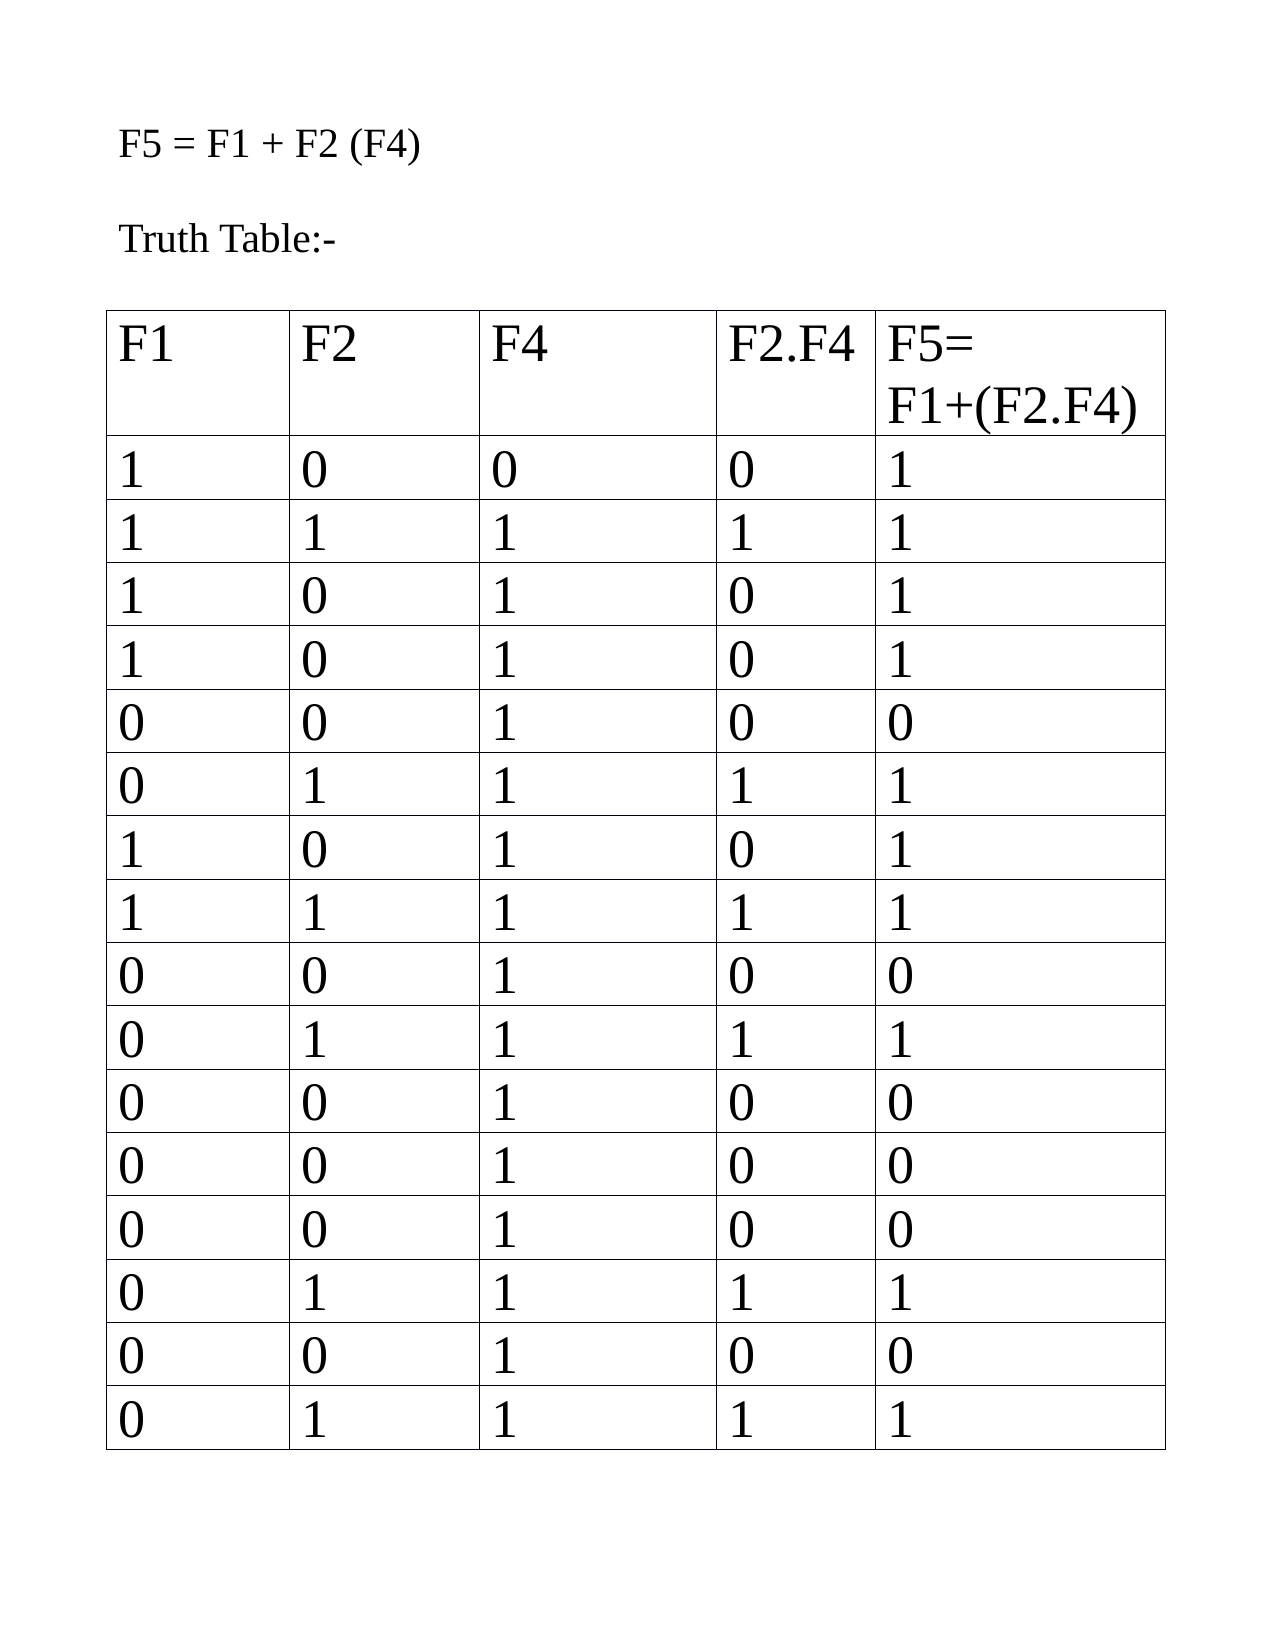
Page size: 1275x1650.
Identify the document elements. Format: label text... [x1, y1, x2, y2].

table_cell 0 [290, 1070, 479, 1132]
table_cell 0 [480, 436, 716, 499]
table_cell 1 [290, 1006, 479, 1069]
table_cell 1 [876, 500, 1165, 562]
table_cell 0 [107, 753, 289, 815]
table_header F1 [107, 311, 289, 435]
table_cell 1 [876, 563, 1165, 625]
table_cell 1 [480, 943, 716, 1005]
table_cell 1 [290, 753, 479, 815]
table_cell 1 [480, 1386, 716, 1449]
table_cell 1 [107, 500, 289, 562]
table_cell 0 [876, 943, 1165, 1005]
table_cell 1 [107, 563, 289, 625]
table_cell 0 [717, 1070, 875, 1132]
table_cell 0 [717, 1196, 875, 1259]
table_cell 0 [107, 943, 289, 1005]
table_cell 1 [480, 1196, 716, 1259]
table_cell 0 [290, 626, 479, 689]
table_cell 1 [480, 1323, 716, 1385]
table_cell 1 [480, 690, 716, 752]
table_cell 0 [107, 1133, 289, 1195]
table_cell 1 [876, 1006, 1165, 1069]
table_cell 1 [876, 626, 1165, 689]
table_cell 1 [290, 880, 479, 942]
table_cell 1 [107, 816, 289, 879]
table_cell 1 [480, 880, 716, 942]
table_cell 1 [480, 1070, 716, 1132]
table_cell 1 [717, 500, 875, 562]
table_cell 1 [876, 816, 1165, 879]
table_cell 1 [290, 1386, 479, 1449]
table_cell 1 [480, 626, 716, 689]
table_header F4 [480, 311, 716, 435]
table_cell 0 [290, 1323, 479, 1385]
table_cell 0 [290, 563, 479, 625]
text Truth Table:- [118, 214, 1157, 262]
table_cell 0 [717, 563, 875, 625]
table_cell 0 [290, 943, 479, 1005]
table_cell 0 [290, 816, 479, 879]
table_cell 1 [717, 753, 875, 815]
table_cell 0 [107, 1386, 289, 1449]
table_cell 1 [876, 436, 1165, 499]
table_cell 0 [876, 1323, 1165, 1385]
table_cell 0 [107, 1323, 289, 1385]
table_cell 0 [290, 436, 479, 499]
table_cell 1 [876, 753, 1165, 815]
table_cell 0 [107, 690, 289, 752]
table_cell 1 [107, 880, 289, 942]
table_cell 0 [717, 690, 875, 752]
table_cell 0 [717, 626, 875, 689]
table_cell 1 [717, 1260, 875, 1322]
table_cell 0 [290, 1133, 479, 1195]
table_cell 1 [480, 1006, 716, 1069]
table_cell 0 [107, 1196, 289, 1259]
table_cell 1 [107, 436, 289, 499]
table_cell 1 [290, 500, 479, 562]
table_cell 1 [876, 880, 1165, 942]
table_cell 1 [876, 1260, 1165, 1322]
table_cell 1 [717, 1386, 875, 1449]
table_cell 0 [717, 1323, 875, 1385]
text F5 = F1 + F2 (F4) [118, 118, 1157, 166]
table_cell 1 [480, 816, 716, 879]
table_cell 0 [717, 943, 875, 1005]
table_cell 0 [876, 1196, 1165, 1259]
table_cell 0 [290, 690, 479, 752]
table_header F2 [290, 311, 479, 435]
table_cell 0 [876, 690, 1165, 752]
table_cell 1 [717, 880, 875, 942]
table_cell 0 [717, 436, 875, 499]
table_cell 0 [717, 816, 875, 879]
table_cell 1 [107, 626, 289, 689]
table_header F5= F1+(F2.F4) [876, 311, 1165, 435]
table_cell 0 [876, 1070, 1165, 1132]
table_cell 1 [480, 1133, 716, 1195]
table_cell 0 [717, 1133, 875, 1195]
table_cell 0 [876, 1133, 1165, 1195]
table_cell 1 [480, 753, 716, 815]
table_cell 1 [480, 563, 716, 625]
table_cell 1 [290, 1260, 479, 1322]
table_cell 0 [107, 1070, 289, 1132]
table_cell 1 [480, 1260, 716, 1322]
table_cell 0 [290, 1196, 479, 1259]
table_cell 0 [107, 1260, 289, 1322]
table_cell 1 [717, 1006, 875, 1069]
table_header F2.F4 [717, 311, 875, 435]
table_cell 0 [107, 1006, 289, 1069]
table_cell 1 [480, 500, 716, 562]
table_cell 1 [876, 1386, 1165, 1449]
